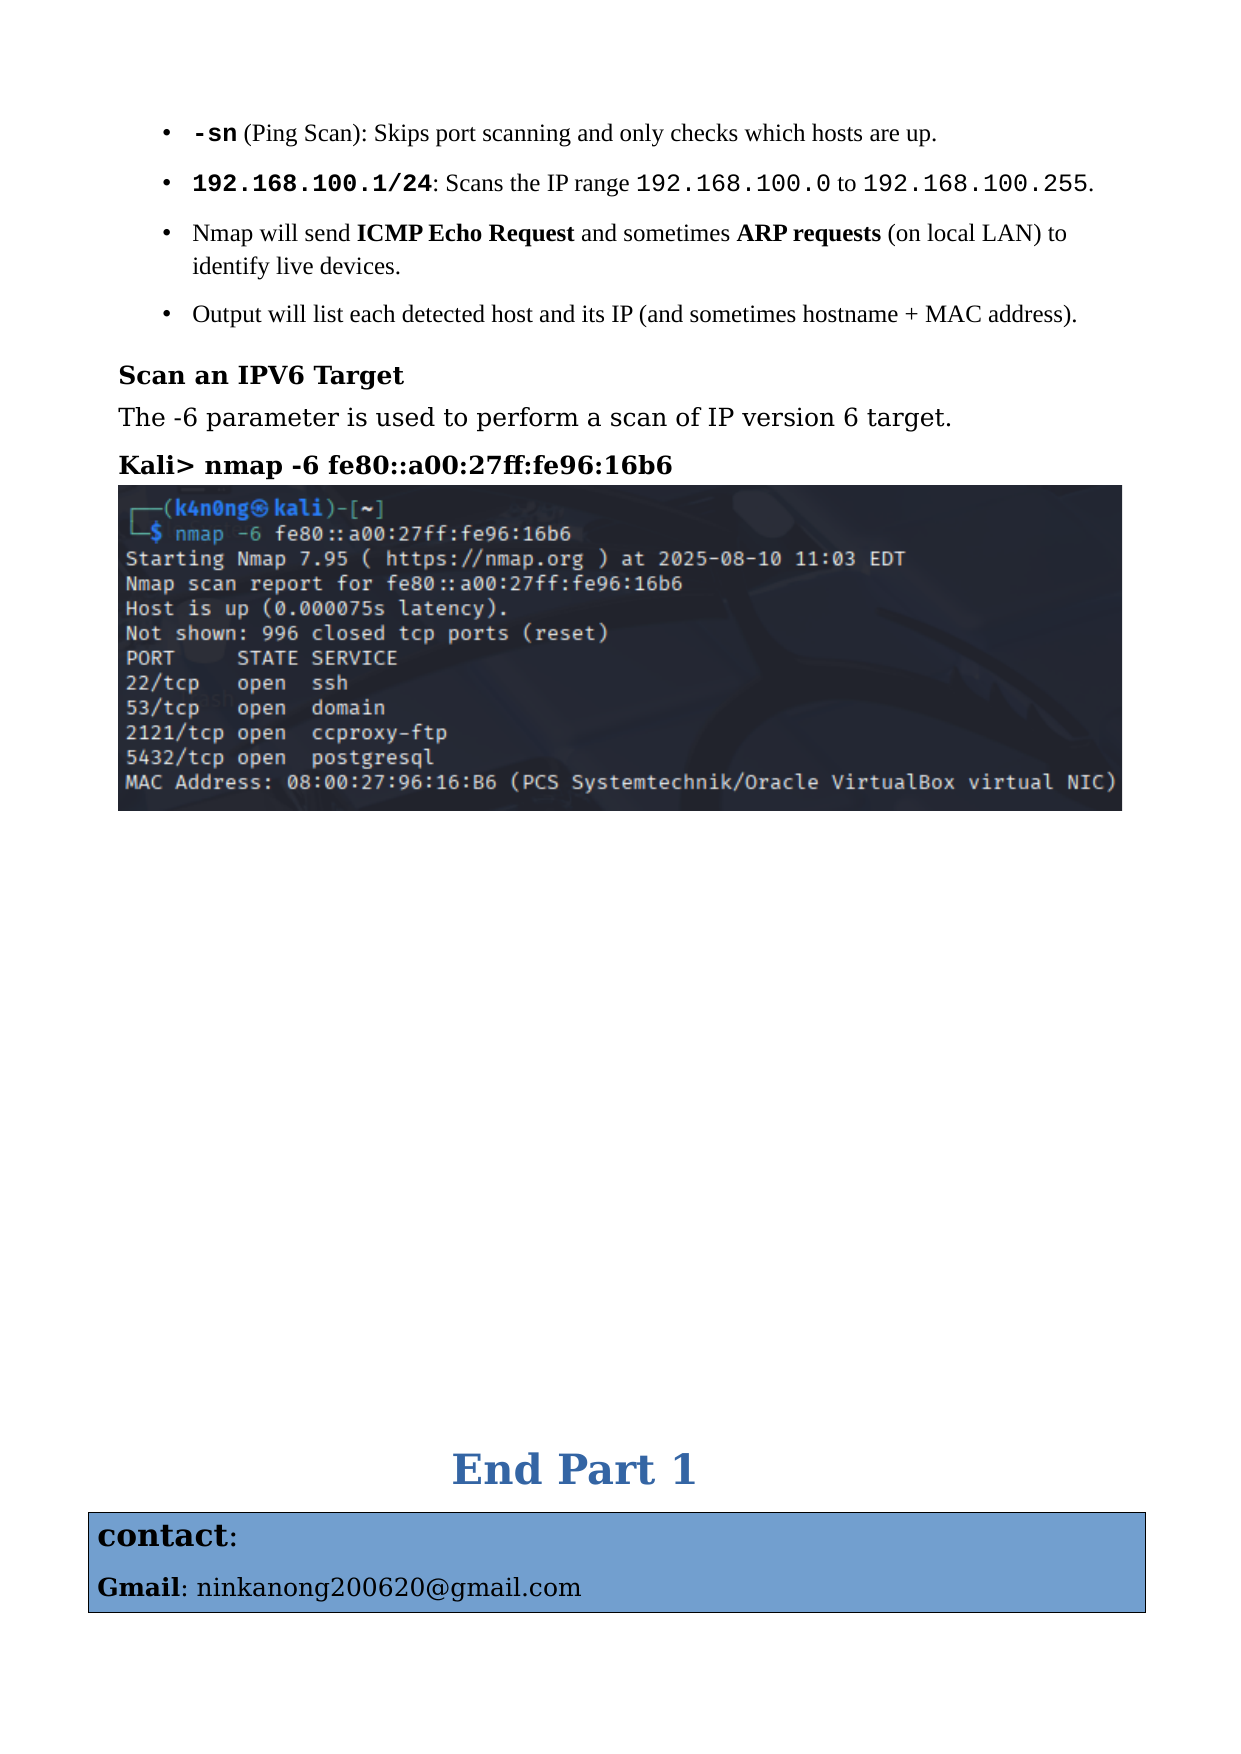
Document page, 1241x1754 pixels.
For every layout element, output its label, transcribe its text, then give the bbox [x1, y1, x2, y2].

text The -6 parameter is used to perform a scan of IP version 6 target. [118, 403, 1122, 432]
text Kali> nmap -6 fe80::a00:27ff:fe96:16b6 [118, 451, 1122, 480]
picture [118, 485, 1123, 811]
list Nmap will send ICMP Echo Request and sometimes ARP requests (on local LAN) to identify live devices. [162, 218, 1122, 280]
subtitle Scan an IPV6 Target [118, 361, 1122, 390]
list -sn (Ping Scan): Skips port scanning and only checks which hosts are up. [162, 118, 1122, 149]
list 192.168.100.1/24: Scans the IP range 192.168.100.0 to 192.168.100.255. [162, 168, 1122, 199]
list Output will list each detected host and its IP (and sometimes hostname + MAC address). [162, 299, 1122, 327]
text End Part 1 [118, 1445, 1122, 1494]
